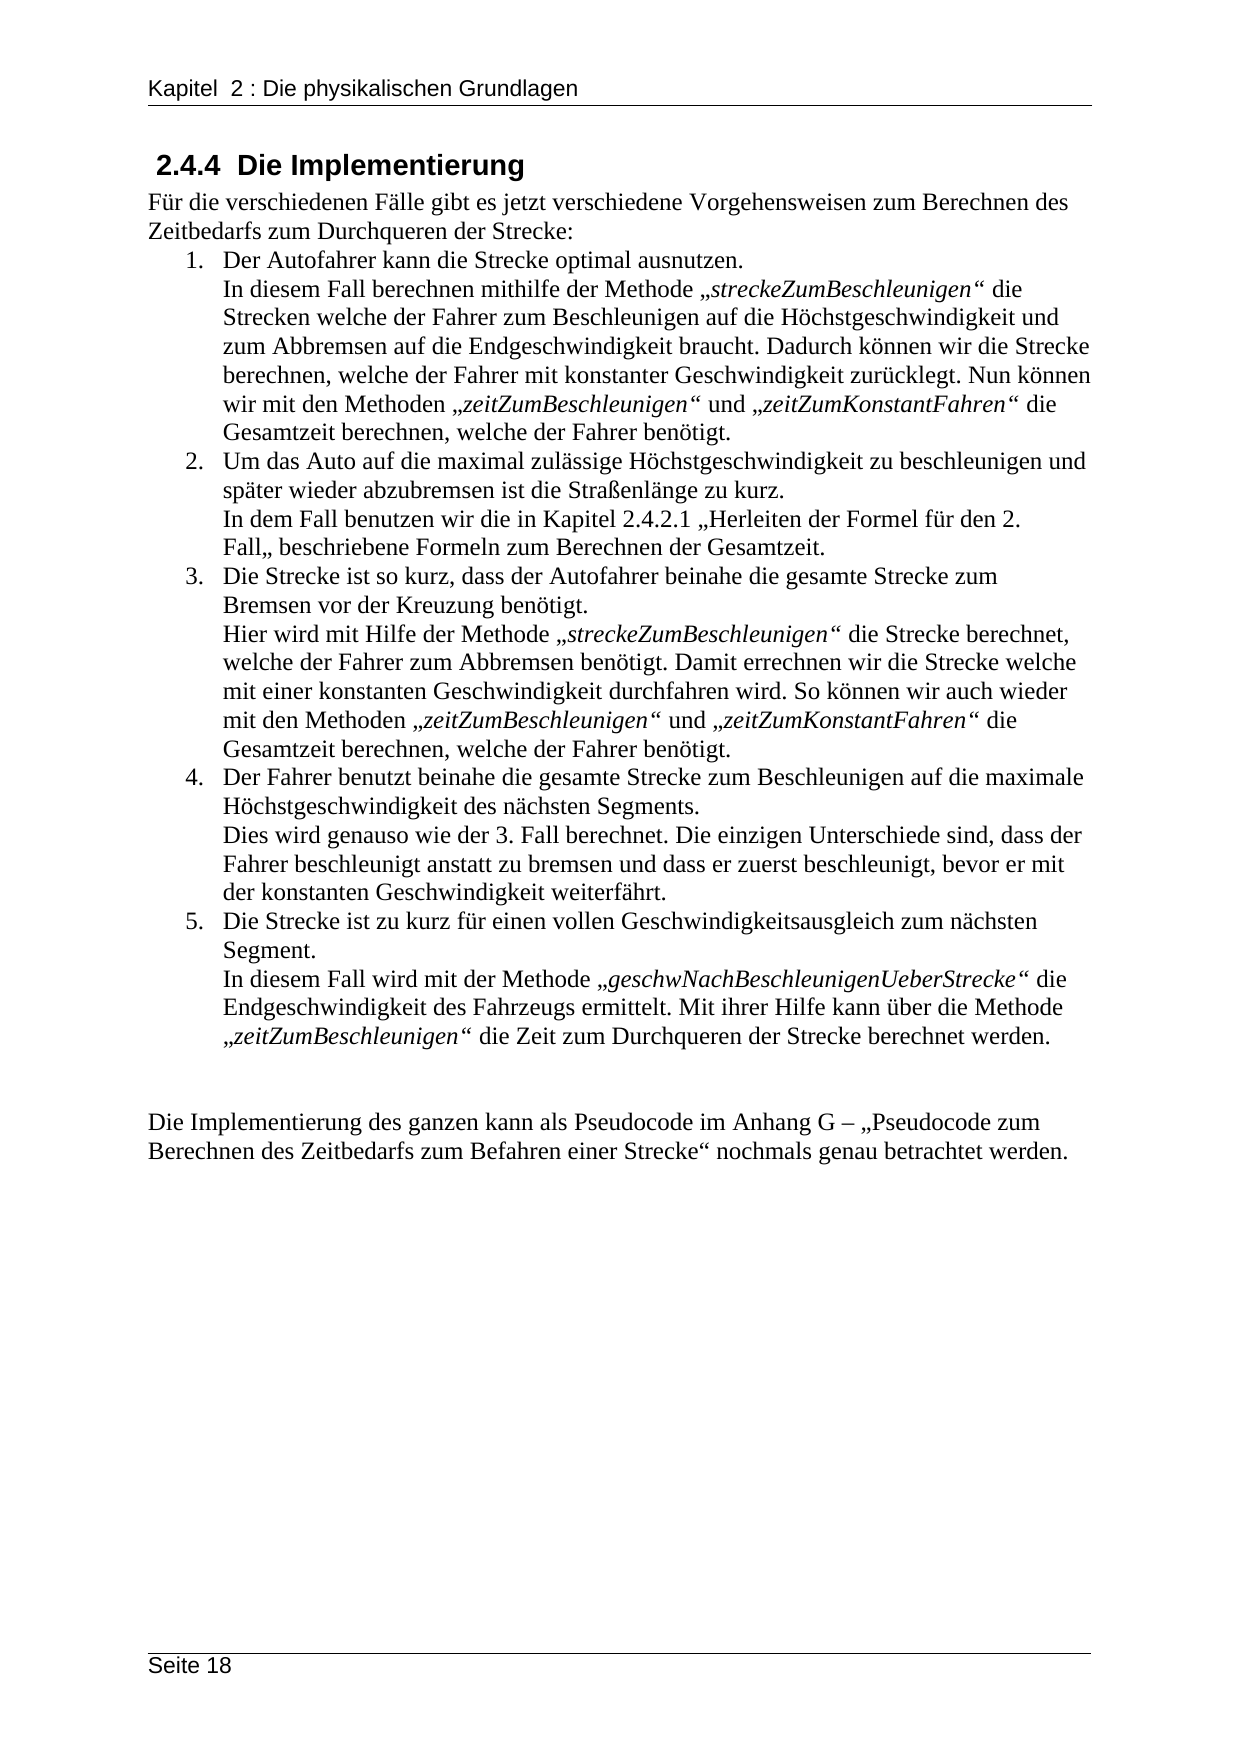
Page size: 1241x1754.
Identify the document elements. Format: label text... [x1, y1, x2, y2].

text Für die verschiedenen Fälle gibt es jetzt verschiedene Vorgehensweisen zum Berechnen des Zeitbedarfs zum Durchqueren der Strecke: [148, 187, 1092, 245]
list In dem Fall benutzen wir die in Kapitel 2.4.2.1 „Herleiten der Formel für den 2. Fall„ beschriebene Formeln zum Berechnen der Gesamtzeit. [185, 504, 1092, 561]
list Um das Auto auf die maximal zulässige Höchstgeschwindigkeit zu beschleunigen und später wieder abzubremsen ist die Straßenlänge zu kurz. [185, 446, 1092, 504]
subtitle Die Implementierung [148, 148, 1092, 181]
list Der Fahrer benutzt beinahe die gesamte Strecke zum Beschleunigen auf die maximale Höchstgeschwindigkeit des nächsten Segments. Dies wird genauso wie der 3. Fall berechnet. Die einzigen Unterschiede sind, dass der Fahrer beschleunigt anstatt zu bremsen und dass er zuerst beschleunigt, bevor er mit der konstanten Geschwindigkeit weiterfährt. [185, 762, 1092, 906]
list Der Autofahrer kann die Strecke optimal ausnutzen. In diesem Fall berechnen mithilfe der Methode „streckeZumBeschleunigen“ die Strecken welche der Fahrer zum Beschleunigen auf die Höchstgeschwindigkeit und zum Abbremsen auf die Endgeschwindigkeit braucht. Dadurch können wir die Strecke berechnen, welche der Fahrer mit konstanter Geschwindigkeit zurücklegt. Nun können wir mit den Methoden „zeitZumBeschleunigen“ und „zeitZumKonstantFahren“ die Gesamtzeit berechnen, welche der Fahrer benötigt. [185, 245, 1092, 446]
list Die Strecke ist so kurz, dass der Autofahrer beinahe die gesamte Strecke zum Bremsen vor der Kreuzung benötigt. Hier wird mit Hilfe der Methode „streckeZumBeschleunigen“ die Strecke berechnet, welche der Fahrer zum Abbremsen benötigt. Damit errechnen wir die Strecke welche mit einer konstanten Geschwindigkeit durchfahren wird. So können wir auch wieder mit den Methoden „zeitZumBeschleunigen“ und „zeitZumKonstantFahren“ die Gesamtzeit berechnen, welche der Fahrer benötigt. [185, 561, 1092, 762]
list Die Strecke ist zu kurz für einen vollen Geschwindigkeitsausgleich zum nächsten Segment. In diesem Fall wird mit der Methode „geschwNachBeschleunigenUeberStrecke“ die Endgeschwindigkeit des Fahrzeugs ermittelt. Mit ihrer Hilfe kann über die Methode „zeitZumBeschleunigen“ die Zeit zum Durchqueren der Strecke berechnet werden. [185, 906, 1092, 1050]
text Die Implementierung des ganzen kann als Pseudocode im Anhang G – „Pseudocode zum Berechnen des Zeitbedarfs zum Befahren einer Strecke“ nochmals genau betrachtet werden. [148, 1107, 1092, 1165]
